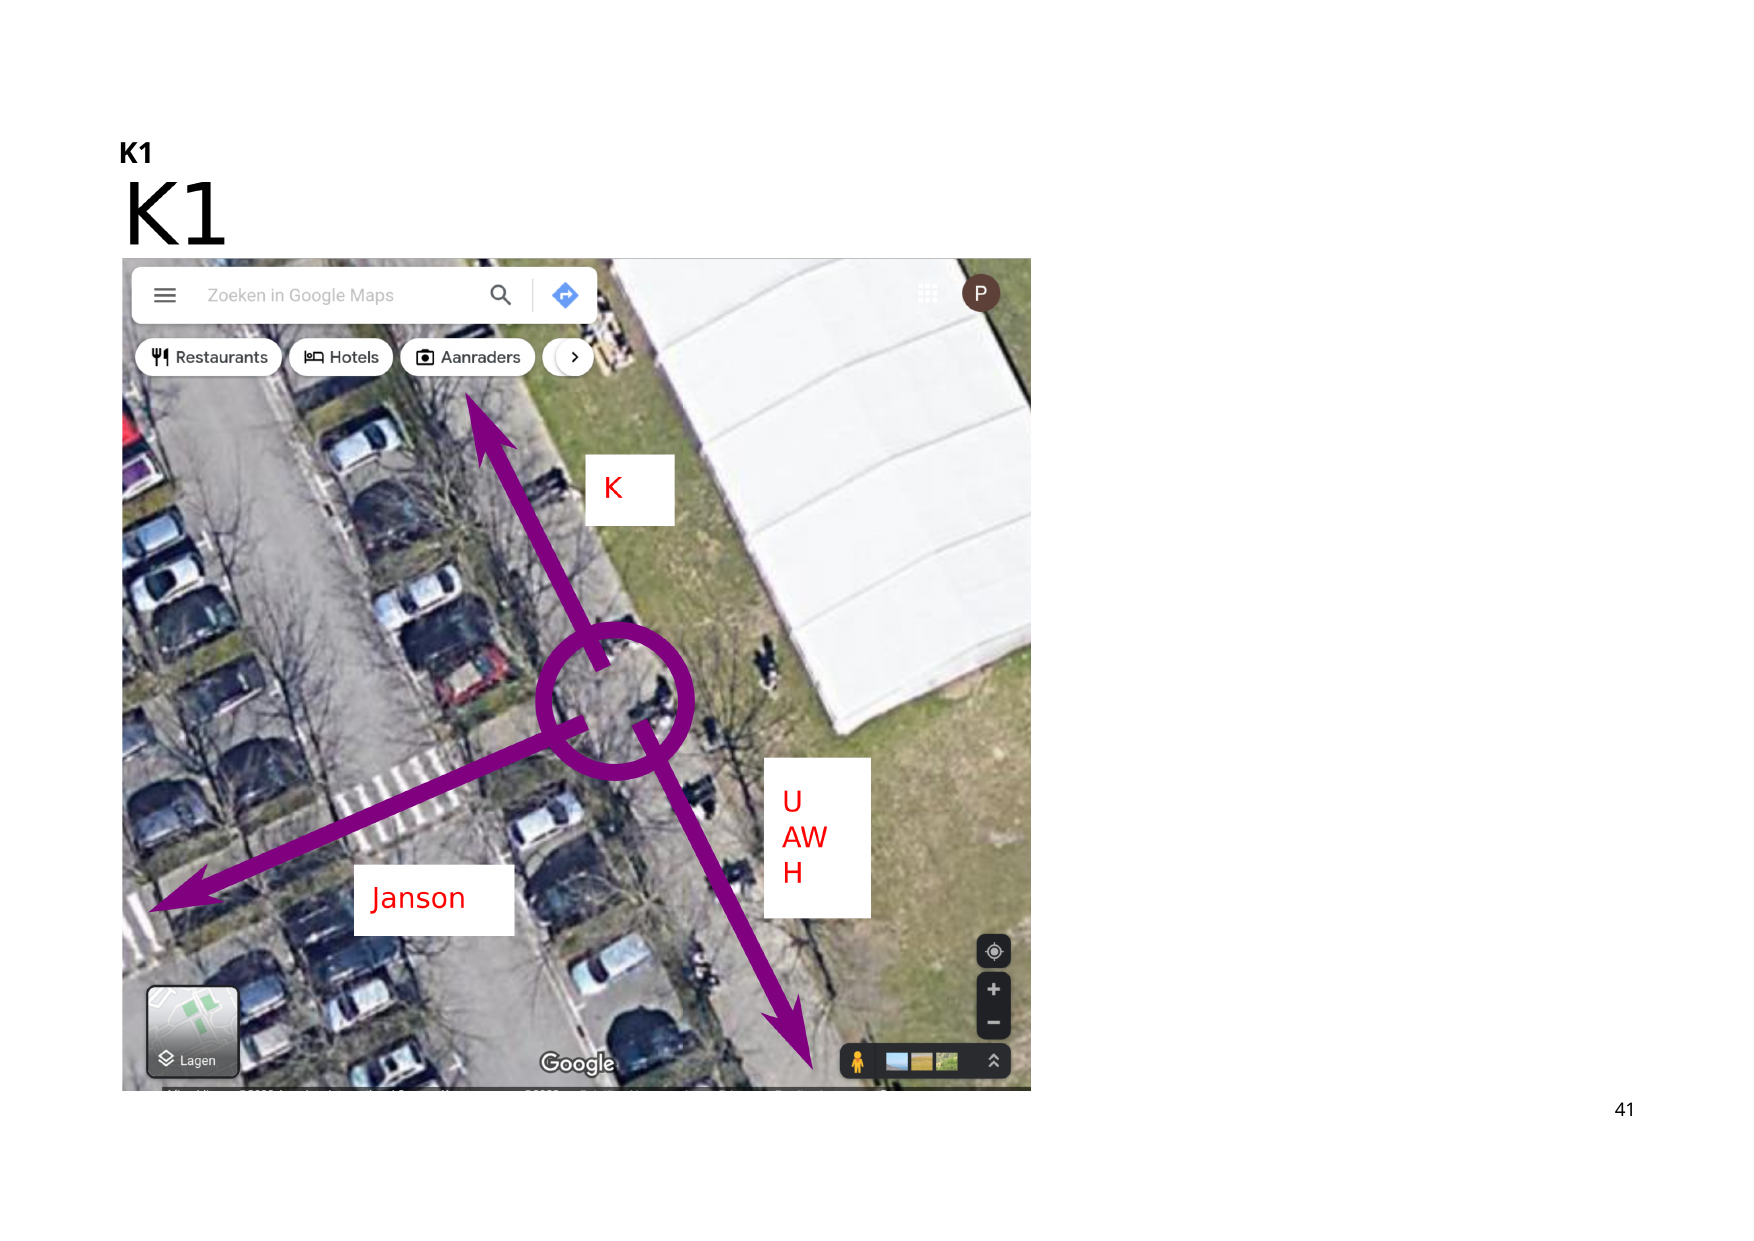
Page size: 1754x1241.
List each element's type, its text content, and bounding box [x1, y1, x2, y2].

subtitle K1 [118, 133, 1636, 172]
picture [122, 182, 1031, 1091]
